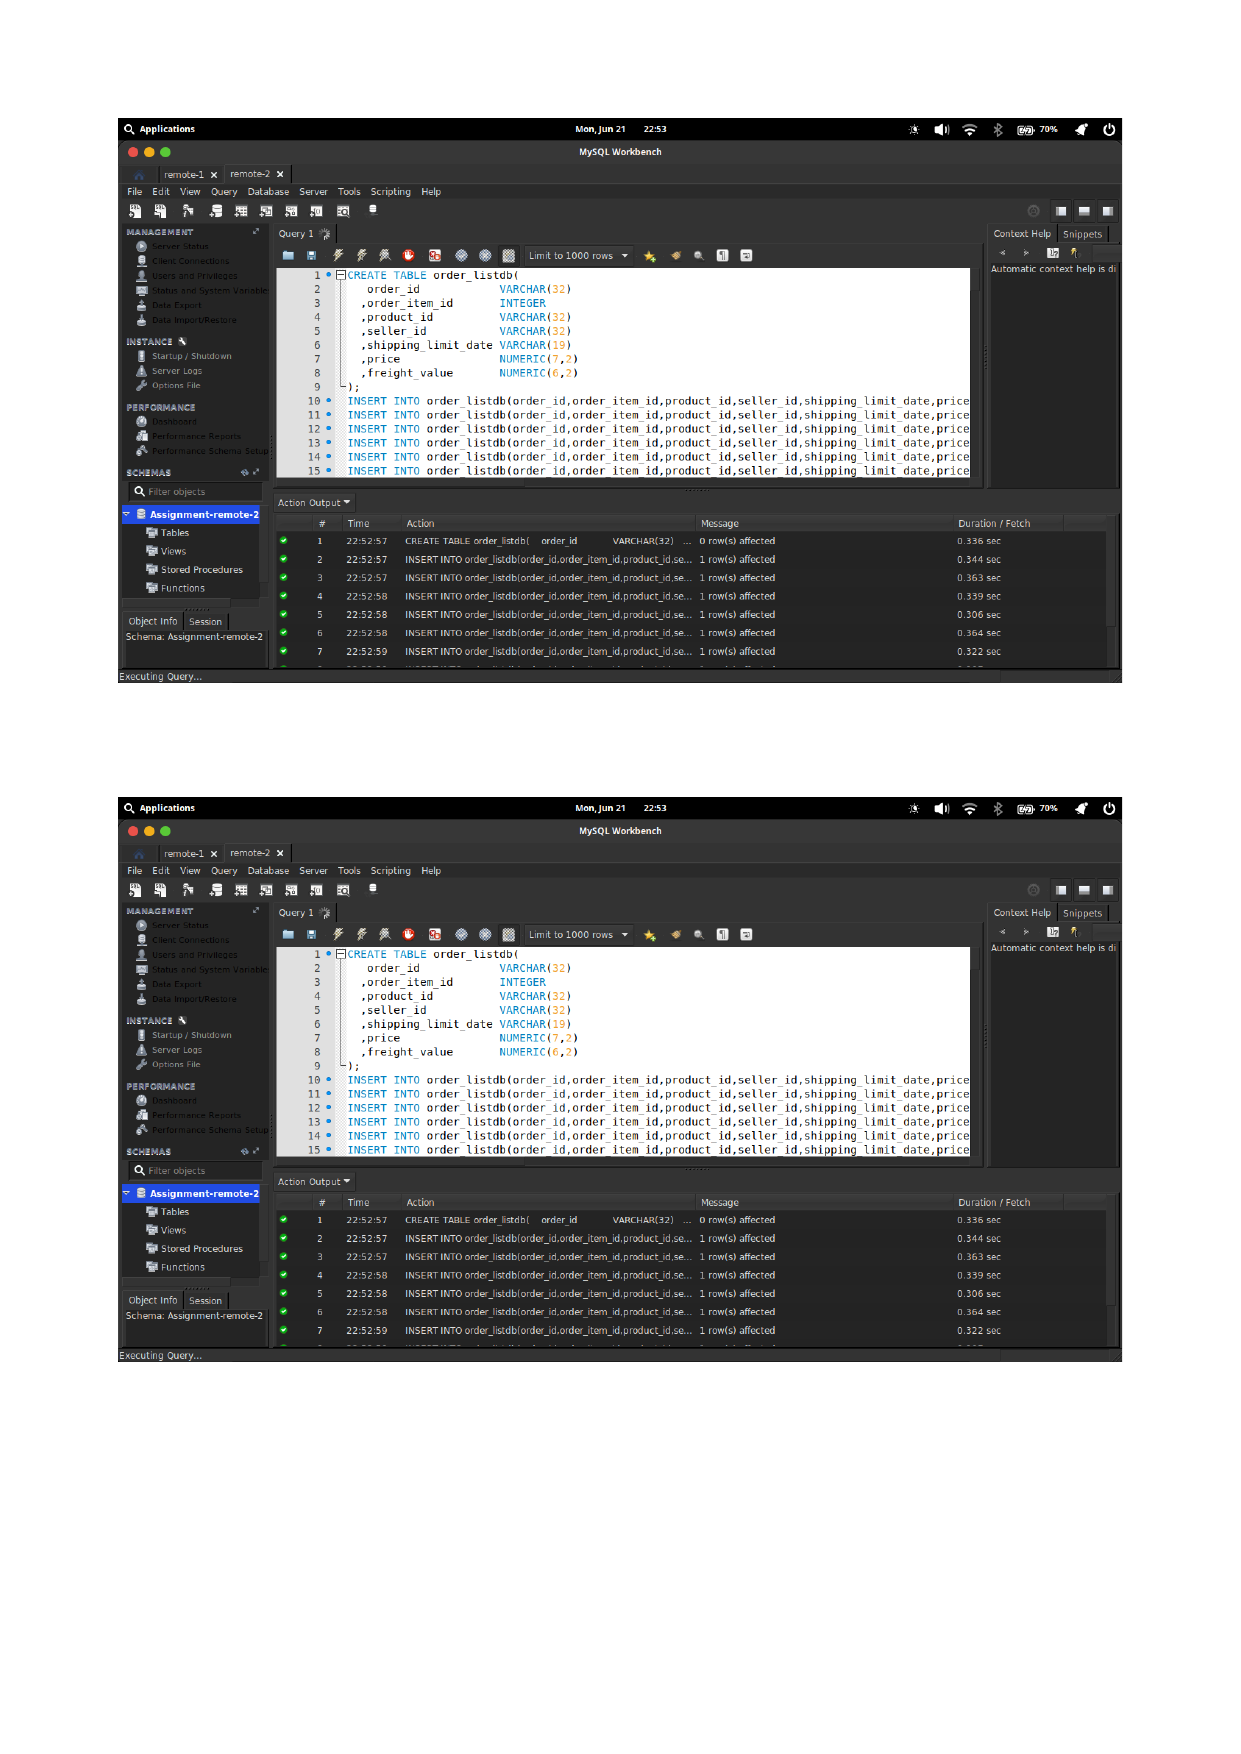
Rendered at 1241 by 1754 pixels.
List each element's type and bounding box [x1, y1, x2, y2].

picture [118, 797, 1123, 1362]
picture [118, 118, 1123, 683]
